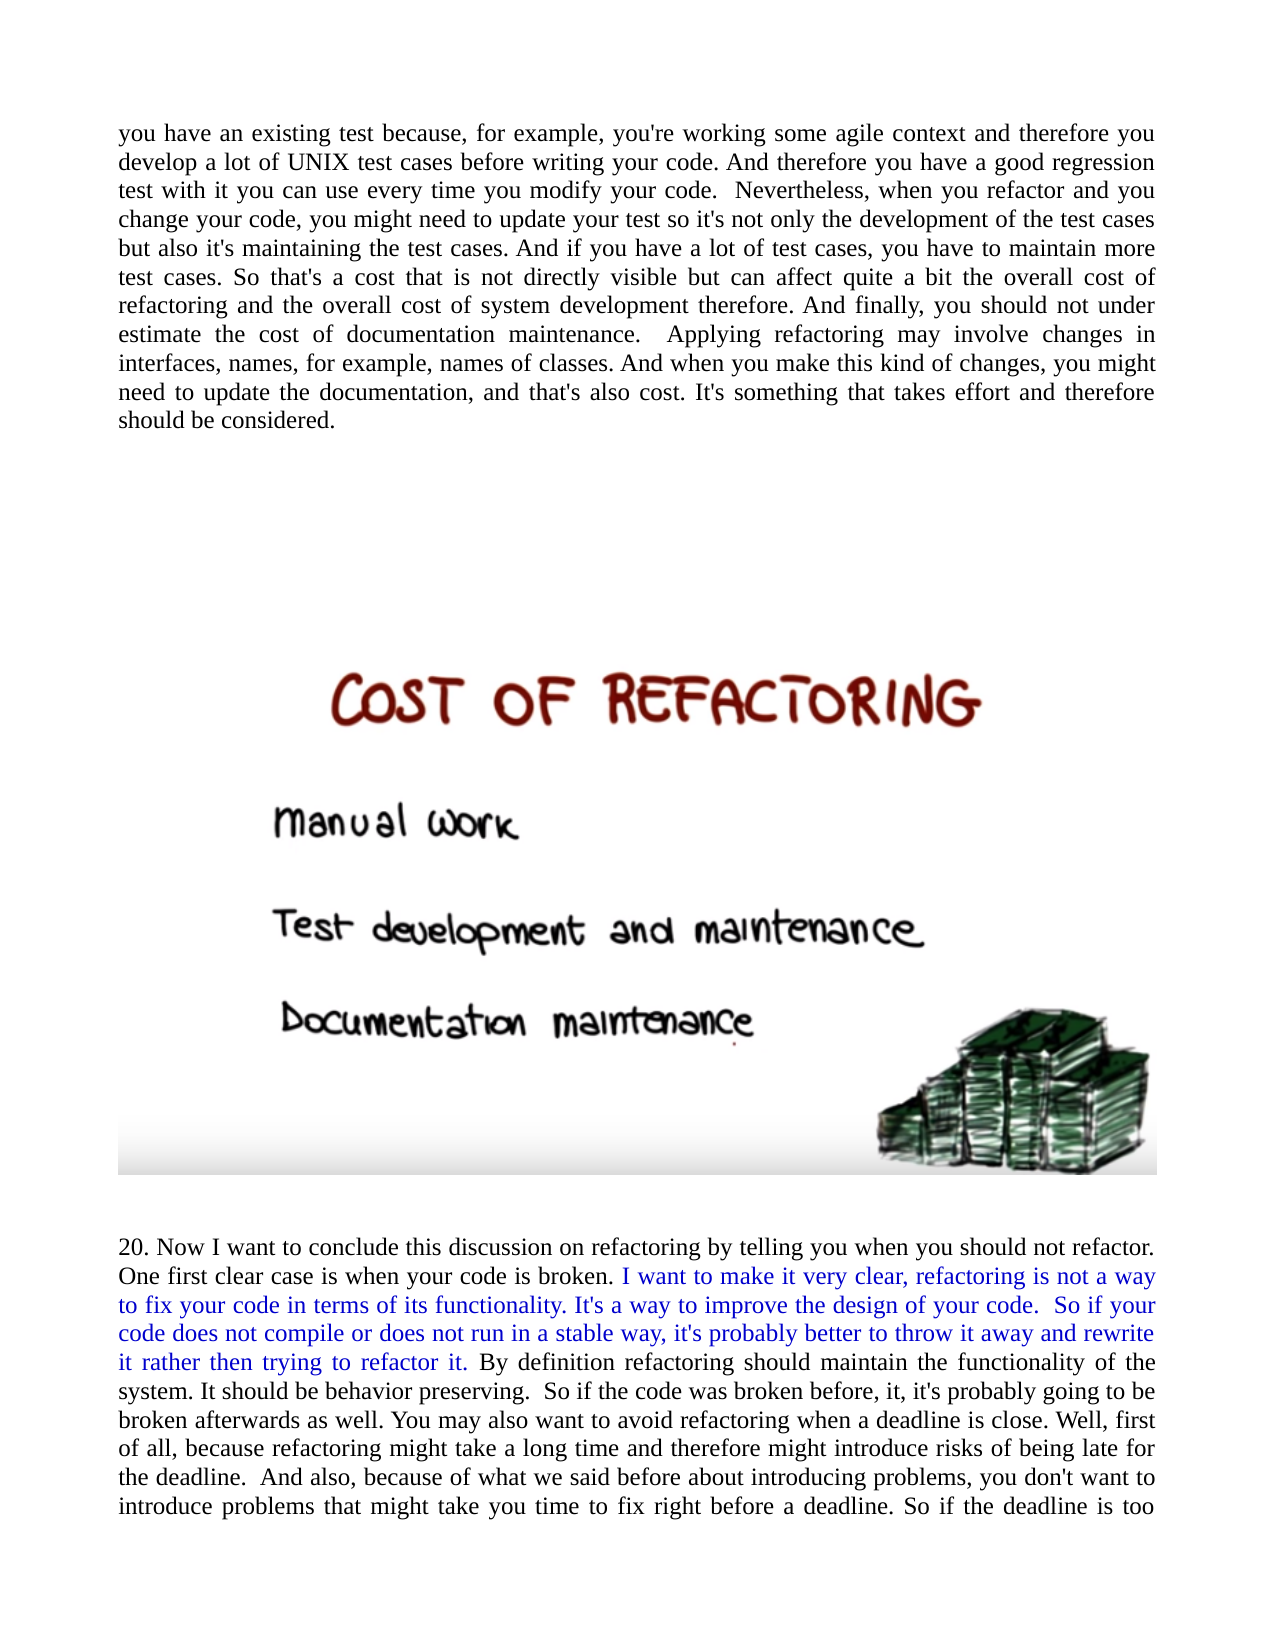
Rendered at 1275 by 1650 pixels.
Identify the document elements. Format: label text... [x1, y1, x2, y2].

text you have an existing test because, for example, you're working some agile context and therefore you develop a lot of UNIX test cases before writing your code. And therefore you have a good regression test with it you can use every time you modify your code. Nevertheless, when you refactor and you change your code, you might need to update your test so it's not only the development of the test cases but also it's maintaining the test cases. And if you have a lot of test cases, you have to maintain more test cases. So that's a cost that is not directly visible but can affect quite a bit the overall cost of refactoring and the overall cost of system development therefore. And finally, you should not under estimate the cost of documentation maintenance. Applying refactoring may involve changes in interfaces, names, for example, names of classes. And when you make this kind of changes, you might need to update the documentation, and that's also cost. It's something that takes effort and therefore should be considered. [118, 118, 1157, 434]
text 20. Now I want to conclude this discussion on refactoring by telling you when you should not refactor. One first clear case is when your code is broken. I want to make it very clear, refactoring is not a way to fix your code in terms of its functionality. It's a way to improve the design of your code. So if your code does not compile or does not run in a stable way, it's probably better to throw it away and rewrite it rather then trying to refactor it. By definition refactoring should maintain the functionality of the system. It should be behavior preserving. So if the code was broken before, it, it's probably going to be broken afterwards as well. You may also want to avoid refactoring when a deadline is close. Well, first of all, because refactoring might take a long time and therefore might introduce risks of being late for the deadline. And also, because of what we said before about introducing problems, you don't want to introduce problems that might take you time to fix right before a deadline. So if the deadline is too [118, 1232, 1157, 1520]
picture [118, 664, 1157, 1175]
